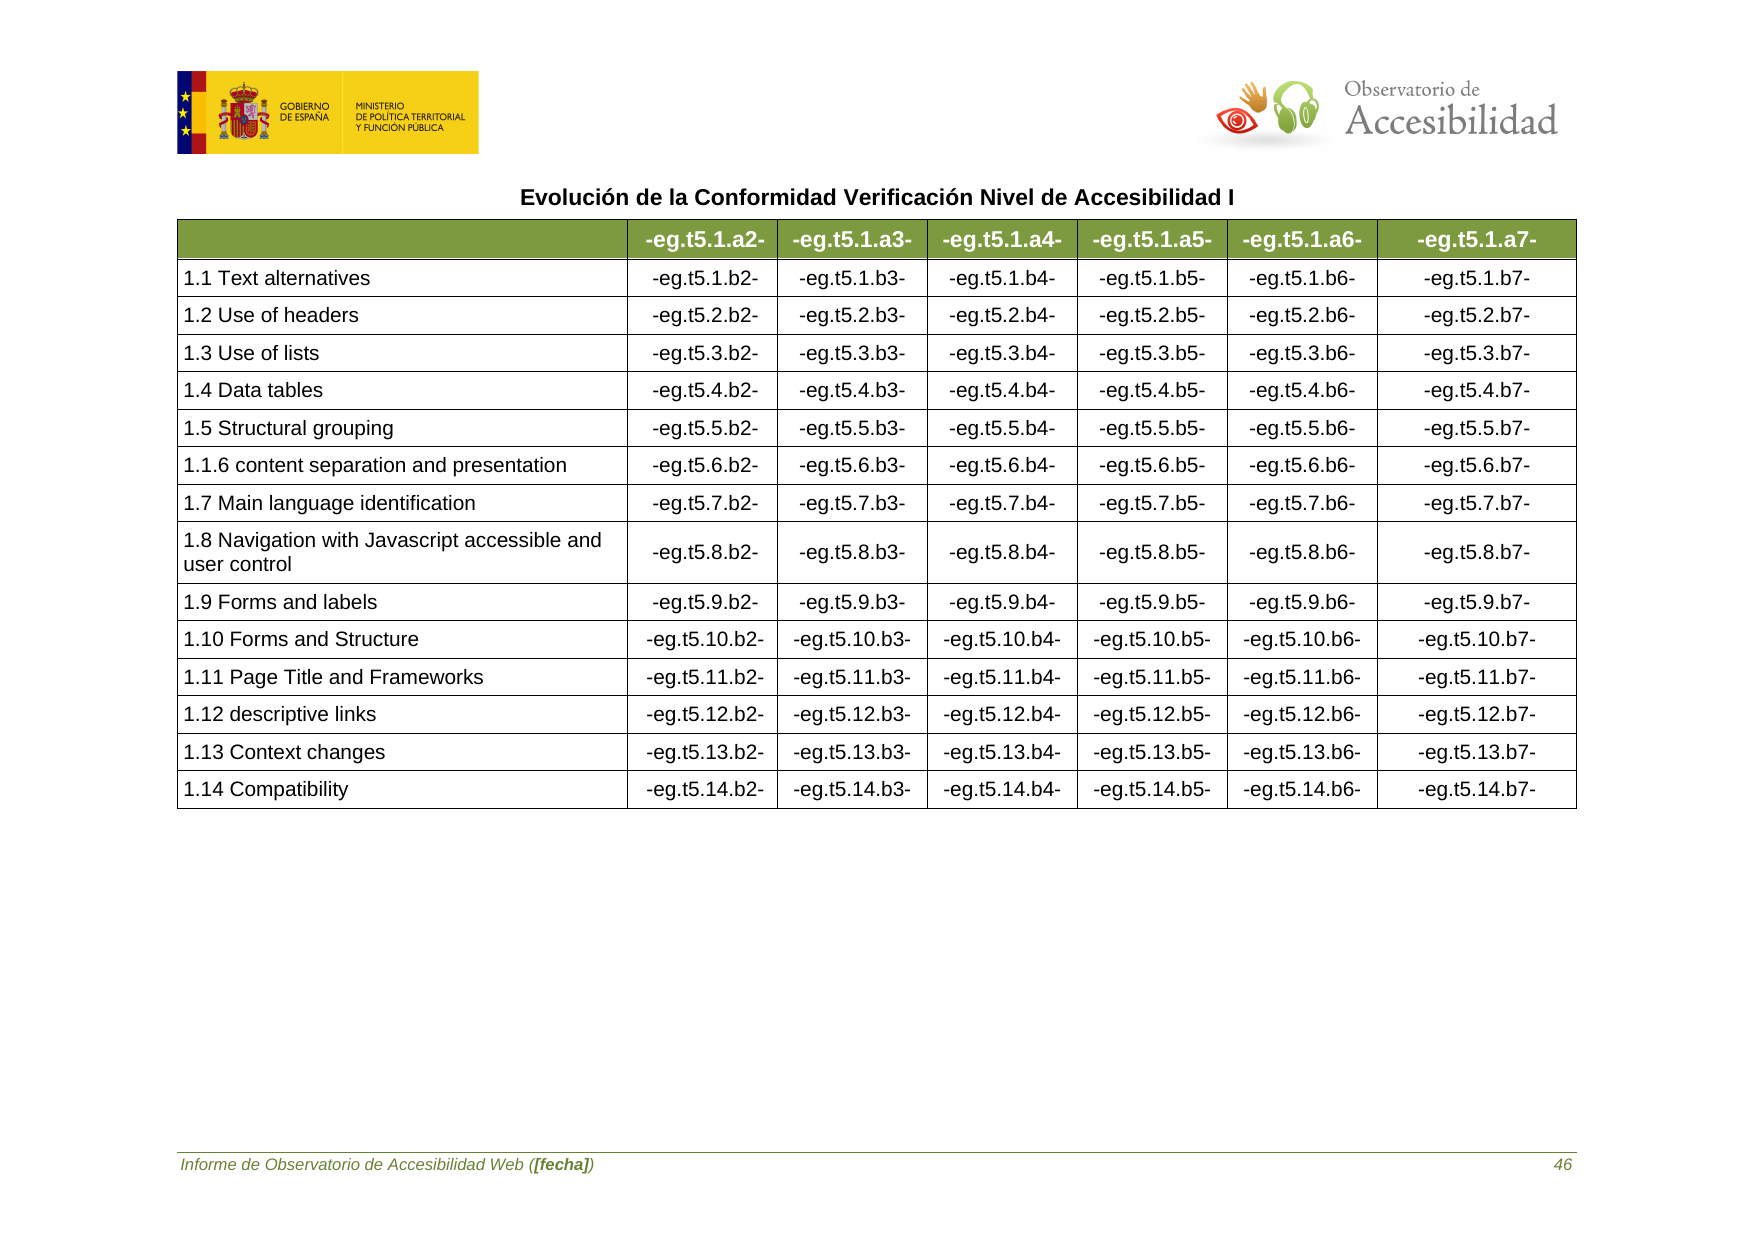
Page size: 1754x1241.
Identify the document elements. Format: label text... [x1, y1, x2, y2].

picture [177, 71, 479, 154]
table_cell -eg.t5.6.b6- [1228, 447, 1377, 483]
table_cell -eg.t5.5.b2- [628, 410, 777, 446]
table_cell -eg.t5.10.b2- [628, 621, 777, 657]
table_cell -eg.t5.10.b7- [1378, 621, 1576, 657]
table_cell -eg.t5.10.b5- [1078, 621, 1227, 657]
table_cell 1.5 Structural grouping [178, 410, 627, 446]
table_cell -eg.t5.7.b4- [928, 485, 1077, 521]
table_cell -eg.t5.14.b2- [628, 771, 777, 807]
table_cell -eg.t5.4.b6- [1228, 372, 1377, 408]
table_cell -eg.t5.8.b3- [778, 522, 927, 582]
table_cell -eg.t5.5.b6- [1228, 410, 1377, 446]
table_cell -eg.t5.7.b7- [1378, 485, 1576, 521]
table_cell 1.12 descriptive links [178, 696, 627, 732]
table_header -eg.t5.1.a2- [628, 220, 777, 258]
table_cell -eg.t5.8.b4- [928, 522, 1077, 582]
table_cell -eg.t5.11.b3- [778, 659, 927, 695]
table_cell -eg.t5.4.b2- [628, 372, 777, 408]
table_cell 1.9 Forms and labels [178, 584, 627, 620]
table_cell 1.10 Forms and Structure [178, 621, 627, 657]
table_cell -eg.t5.6.b4- [928, 447, 1077, 483]
table_cell -eg.t5.4.b5- [1078, 372, 1227, 408]
table_cell -eg.t5.11.b4- [928, 659, 1077, 695]
table_cell 1.8 Navigation with Javascript accessible and user control [178, 522, 627, 582]
table_header -eg.t5.1.a7- [1378, 220, 1576, 258]
table_cell -eg.t5.3.b4- [928, 335, 1077, 371]
table_cell -eg.t5.14.b3- [778, 771, 927, 807]
table_cell -eg.t5.14.b5- [1078, 771, 1227, 807]
table_cell -eg.t5.6.b2- [628, 447, 777, 483]
table_cell -eg.t5.13.b6- [1228, 734, 1377, 770]
table_cell -eg.t5.2.b4- [928, 297, 1077, 333]
table_cell -eg.t5.5.b7- [1378, 410, 1576, 446]
table_cell -eg.t5.9.b2- [628, 584, 777, 620]
table_cell -eg.t5.8.b5- [1078, 522, 1227, 582]
table_cell 1.2 Use of headers [178, 297, 627, 333]
table_header -eg.t5.1.a5- [1078, 220, 1227, 258]
table_cell -eg.t5.4.b7- [1378, 372, 1576, 408]
table_cell -eg.t5.9.b6- [1228, 584, 1377, 620]
table_cell -eg.t5.3.b7- [1378, 335, 1576, 371]
table_cell 1.11 Page Title and Frameworks [178, 659, 627, 695]
table_cell -eg.t5.8.b2- [628, 522, 777, 582]
table_cell -eg.t5.1.b6- [1228, 260, 1377, 296]
table_cell -eg.t5.9.b5- [1078, 584, 1227, 620]
table_cell 1.7 Main language identification [178, 485, 627, 521]
table_cell -eg.t5.12.b7- [1378, 696, 1576, 732]
table_cell -eg.t5.3.b2- [628, 335, 777, 371]
table_cell -eg.t5.9.b4- [928, 584, 1077, 620]
table_cell -eg.t5.4.b3- [778, 372, 927, 408]
table_cell -eg.t5.7.b3- [778, 485, 927, 521]
table_cell 1.1.6 content separation and presentation [178, 447, 627, 483]
table_cell -eg.t5.3.b5- [1078, 335, 1227, 371]
table_cell -eg.t5.6.b7- [1378, 447, 1576, 483]
table_cell 1.14 Compatibility [178, 771, 627, 807]
table_cell 1.13 Context changes [178, 734, 627, 770]
table_cell -eg.t5.12.b5- [1078, 696, 1227, 732]
table_cell -eg.t5.7.b6- [1228, 485, 1377, 521]
table_cell -eg.t5.13.b7- [1378, 734, 1576, 770]
picture [1196, 72, 1572, 154]
table_cell -eg.t5.13.b3- [778, 734, 927, 770]
table_cell -eg.t5.12.b4- [928, 696, 1077, 732]
table_cell -eg.t5.9.b7- [1378, 584, 1576, 620]
table_cell -eg.t5.2.b3- [778, 297, 927, 333]
table_cell 1.1 Text alternatives [178, 260, 627, 296]
table_cell -eg.t5.11.b6- [1228, 659, 1377, 695]
table_header -eg.t5.1.a3- [778, 220, 927, 258]
table_cell -eg.t5.14.b7- [1378, 771, 1576, 807]
table_cell -eg.t5.2.b6- [1228, 297, 1377, 333]
table_cell -eg.t5.1.b4- [928, 260, 1077, 296]
table_cell -eg.t5.3.b6- [1228, 335, 1377, 371]
table_cell 1.3 Use of lists [178, 335, 627, 371]
table_cell -eg.t5.1.b3- [778, 260, 927, 296]
table_cell -eg.t5.14.b6- [1228, 771, 1377, 807]
table_cell -eg.t5.2.b7- [1378, 297, 1576, 333]
table_cell -eg.t5.13.b4- [928, 734, 1077, 770]
table_cell -eg.t5.10.b6- [1228, 621, 1377, 657]
table_cell -eg.t5.10.b3- [778, 621, 927, 657]
table_cell -eg.t5.12.b2- [628, 696, 777, 732]
table_header -eg.t5.1.a4- [928, 220, 1077, 258]
table_cell -eg.t5.7.b5- [1078, 485, 1227, 521]
table_cell -eg.t5.8.b6- [1228, 522, 1377, 582]
table_cell -eg.t5.11.b5- [1078, 659, 1227, 695]
table_cell -eg.t5.5.b5- [1078, 410, 1227, 446]
table_cell -eg.t5.2.b2- [628, 297, 777, 333]
table_cell -eg.t5.8.b7- [1378, 522, 1576, 582]
table_cell -eg.t5.12.b6- [1228, 696, 1377, 732]
table_cell -eg.t5.14.b4- [928, 771, 1077, 807]
text Evolución de la Conformidad Verificación Nivel de Accesibilidad I [177, 184, 1577, 211]
table_cell -eg.t5.6.b5- [1078, 447, 1227, 483]
table_cell -eg.t5.11.b7- [1378, 659, 1576, 695]
table_header [178, 220, 627, 258]
table_cell -eg.t5.13.b5- [1078, 734, 1227, 770]
table_cell -eg.t5.12.b3- [778, 696, 927, 732]
table_cell -eg.t5.4.b4- [928, 372, 1077, 408]
table_cell -eg.t5.2.b5- [1078, 297, 1227, 333]
table_cell -eg.t5.13.b2- [628, 734, 777, 770]
table_cell -eg.t5.1.b5- [1078, 260, 1227, 296]
table_cell -eg.t5.5.b4- [928, 410, 1077, 446]
table_cell 1.4 Data tables [178, 372, 627, 408]
table_header -eg.t5.1.a6- [1228, 220, 1377, 258]
table_cell -eg.t5.3.b3- [778, 335, 927, 371]
table_cell -eg.t5.5.b3- [778, 410, 927, 446]
table_cell -eg.t5.1.b2- [628, 260, 777, 296]
table_cell -eg.t5.6.b3- [778, 447, 927, 483]
table_cell -eg.t5.1.b7- [1378, 260, 1576, 296]
table_cell -eg.t5.10.b4- [928, 621, 1077, 657]
table_cell -eg.t5.9.b3- [778, 584, 927, 620]
table_cell -eg.t5.11.b2- [628, 659, 777, 695]
table_cell -eg.t5.7.b2- [628, 485, 777, 521]
